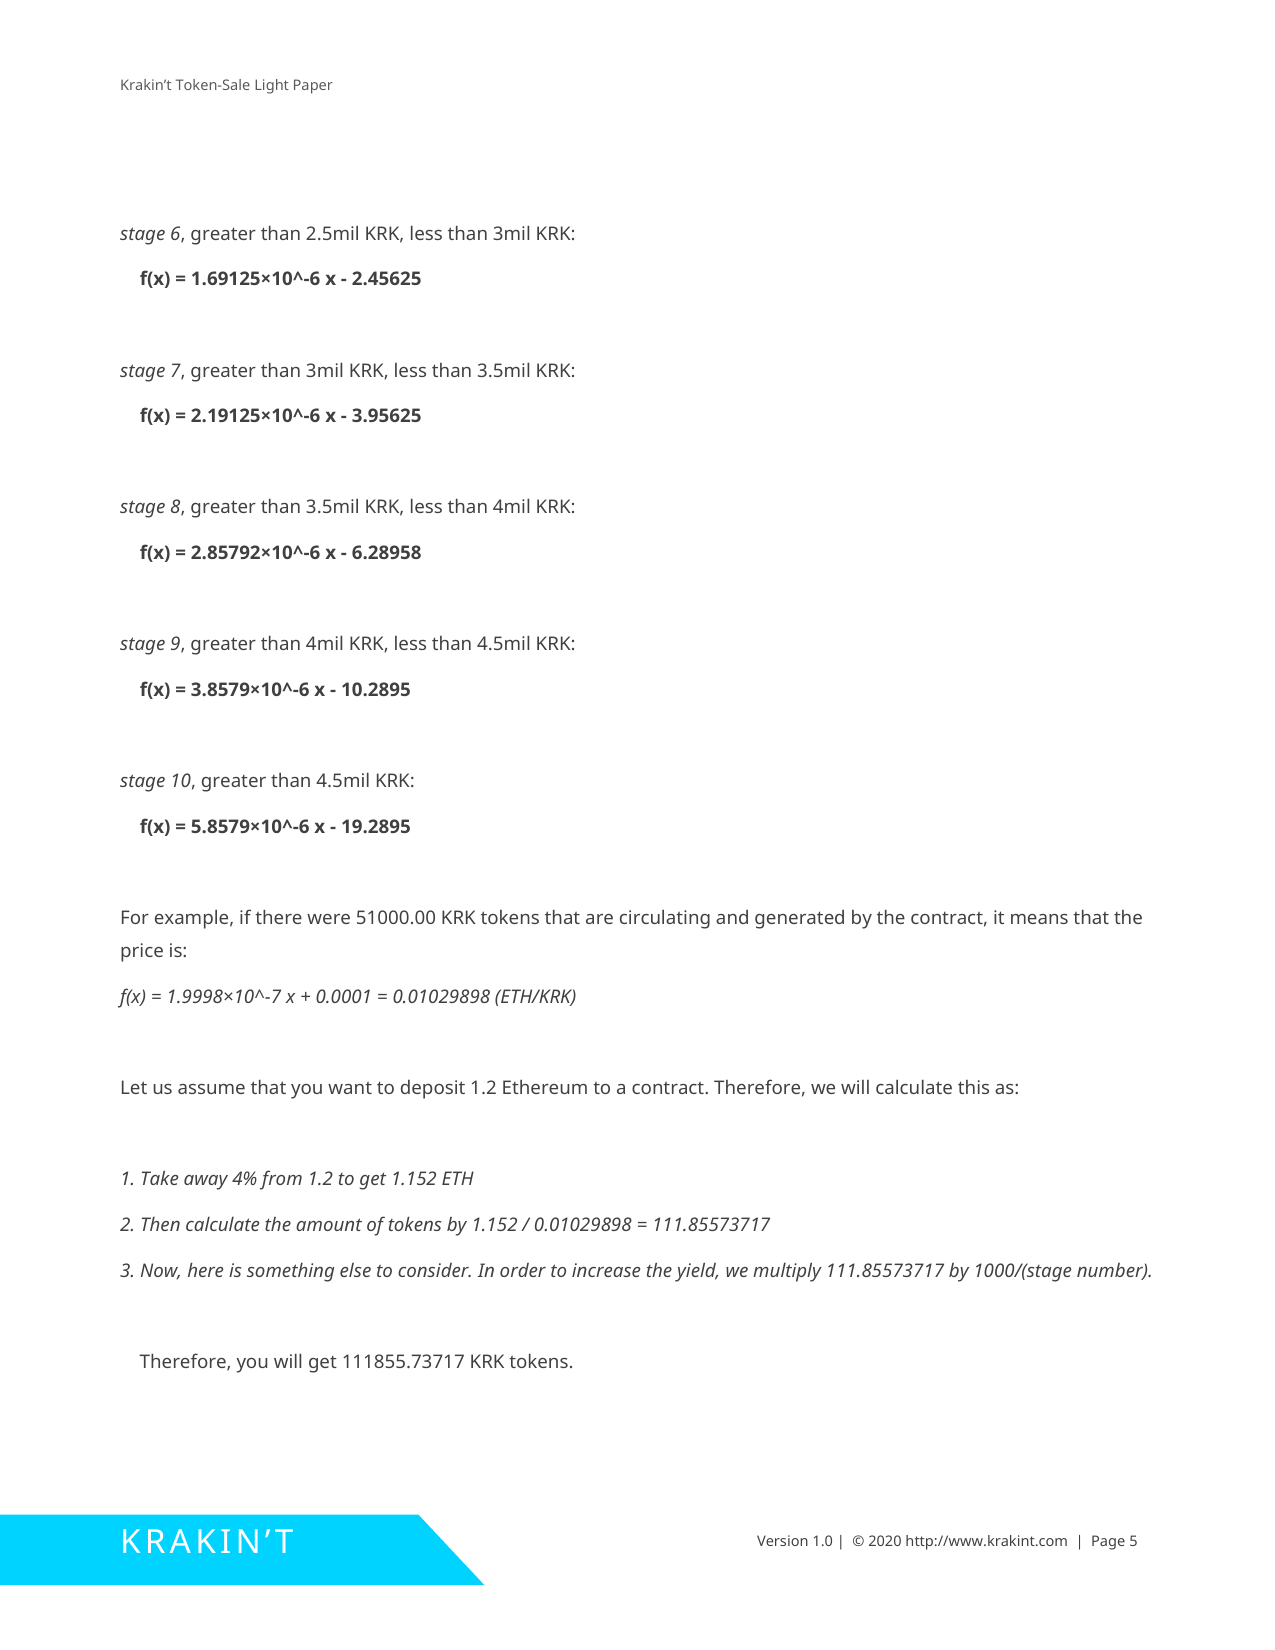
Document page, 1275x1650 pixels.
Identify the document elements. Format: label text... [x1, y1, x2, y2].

text stage 9, greater than 4mil KRK, less than 4.5mil KRK: [120, 631, 1155, 656]
text f(x) = 5.8579×10^-6 x - 19.2895 [120, 813, 1155, 839]
text f(x) = 3.8579×10^-6 x - 10.2895 [120, 676, 1155, 702]
text stage 6, greater than 2.5mil KRK, less than 3mil KRK: [120, 220, 1155, 246]
text 2. Then calculate the amount of tokens by 1.152 / 0.01029898 = 111.85573717 [120, 1211, 1155, 1237]
text 1. Take away 4% from 1.2 to get 1.152 ETH [120, 1166, 1155, 1191]
text Let us assume that you want to deposit 1.2 Ethereum to a contract. Therefore, we will calculate this as: [120, 1074, 1155, 1100]
text stage 8, greater than 3.5mil KRK, less than 4mil KRK: [120, 494, 1155, 519]
text stage 7, greater than 3mil KRK, less than 3.5mil KRK: [120, 357, 1155, 382]
text f(x) = 2.85792×10^-6 x - 6.28958 [120, 539, 1155, 565]
text Therefore, you will get 111855.73717 KRK tokens. [120, 1348, 1155, 1374]
text f(x) = 1.9998×10^-7 x + 0.0001 = 0.01029898 (ETH/KRK) [120, 983, 1155, 1009]
text f(x) = 1.69125×10^-6 x - 2.45625 [120, 266, 1155, 291]
text stage 10, greater than 4.5mil KRK: [120, 768, 1155, 793]
text 3. Now, here is something else to consider. In order to increase the yield, we multiply 111.85573717 by 1000/(stage number). [120, 1257, 1155, 1282]
text f(x) = 2.19125×10^-6 x - 3.95625 [120, 403, 1155, 428]
text For example, if there were 51000.00 KRK tokens that are circulating and generated by the contract, it means that the price is: [120, 904, 1155, 963]
